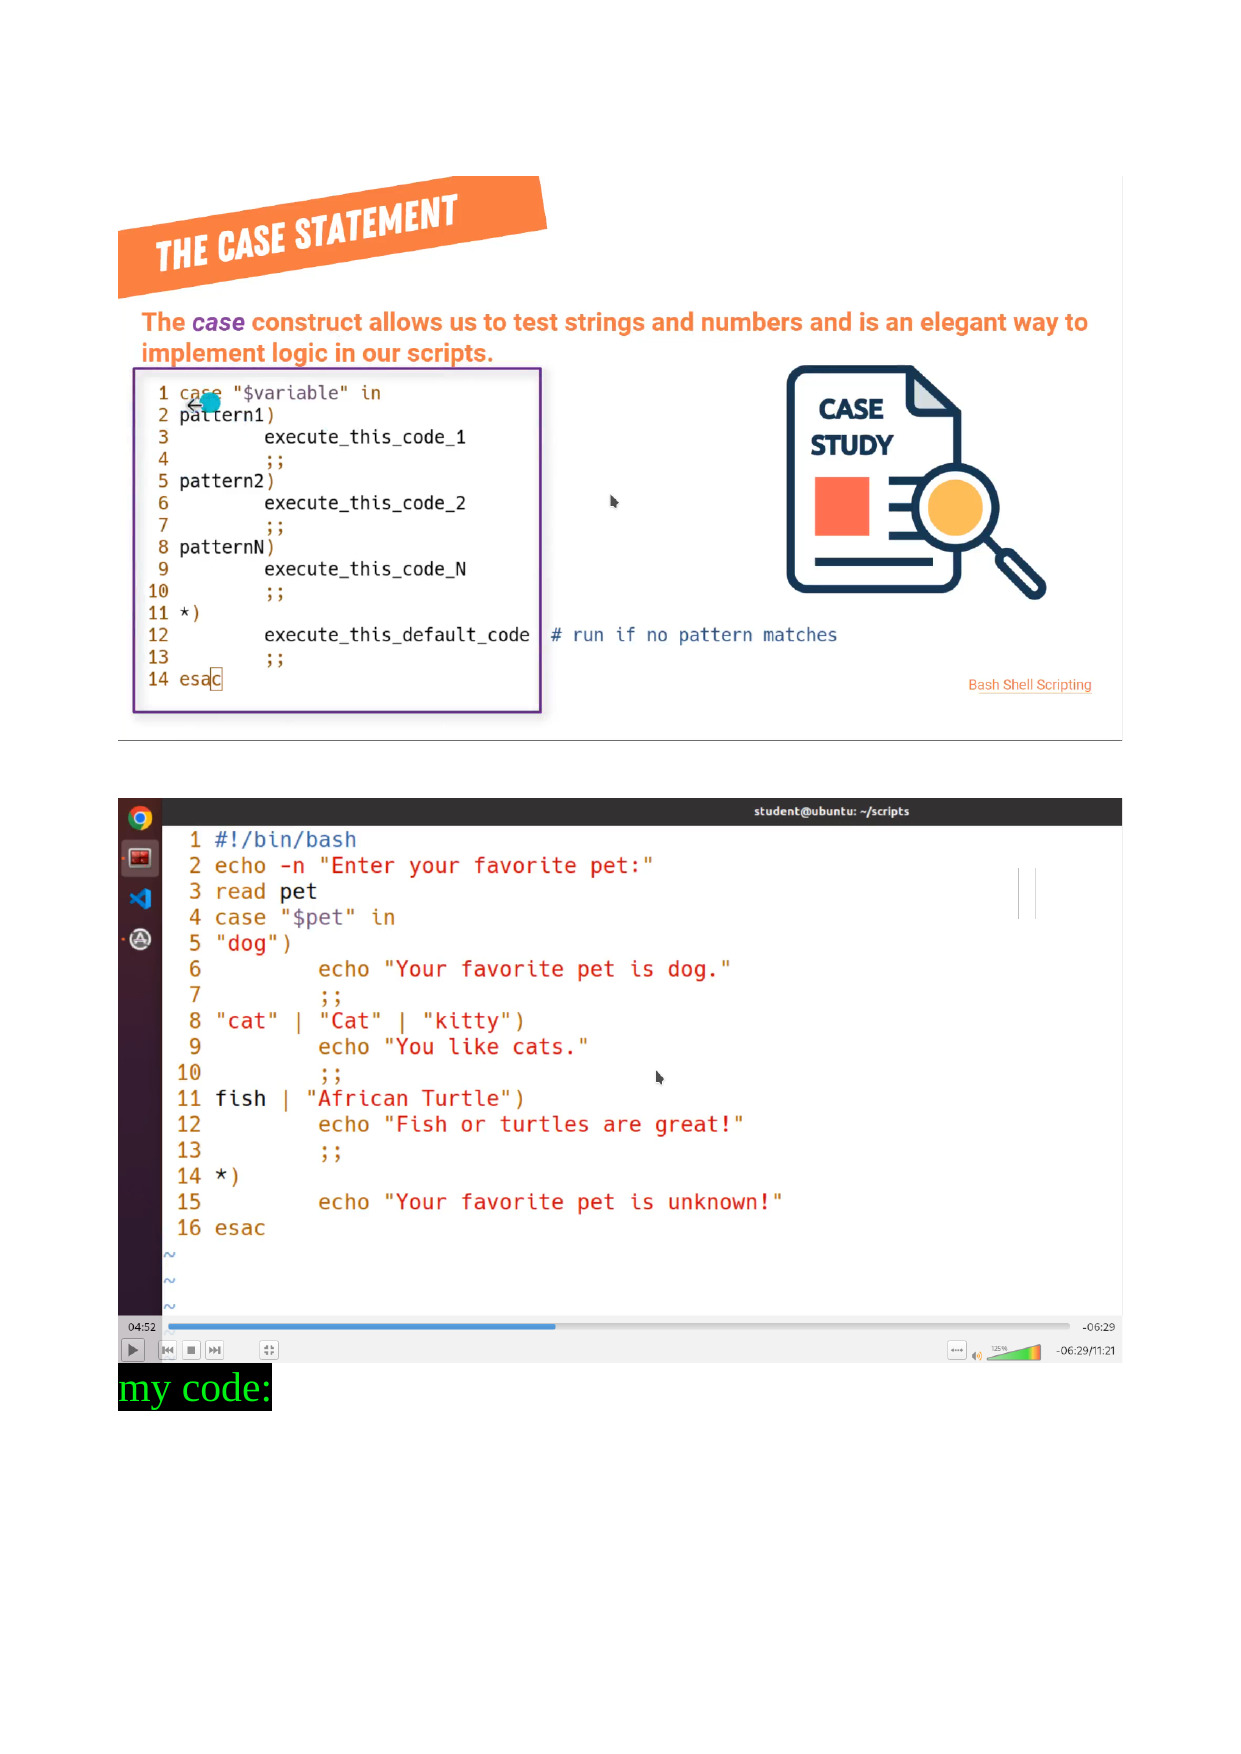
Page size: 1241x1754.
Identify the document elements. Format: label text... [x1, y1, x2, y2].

picture [118, 798, 1123, 1363]
picture [118, 176, 1123, 741]
text my code: [118, 1363, 1122, 1411]
